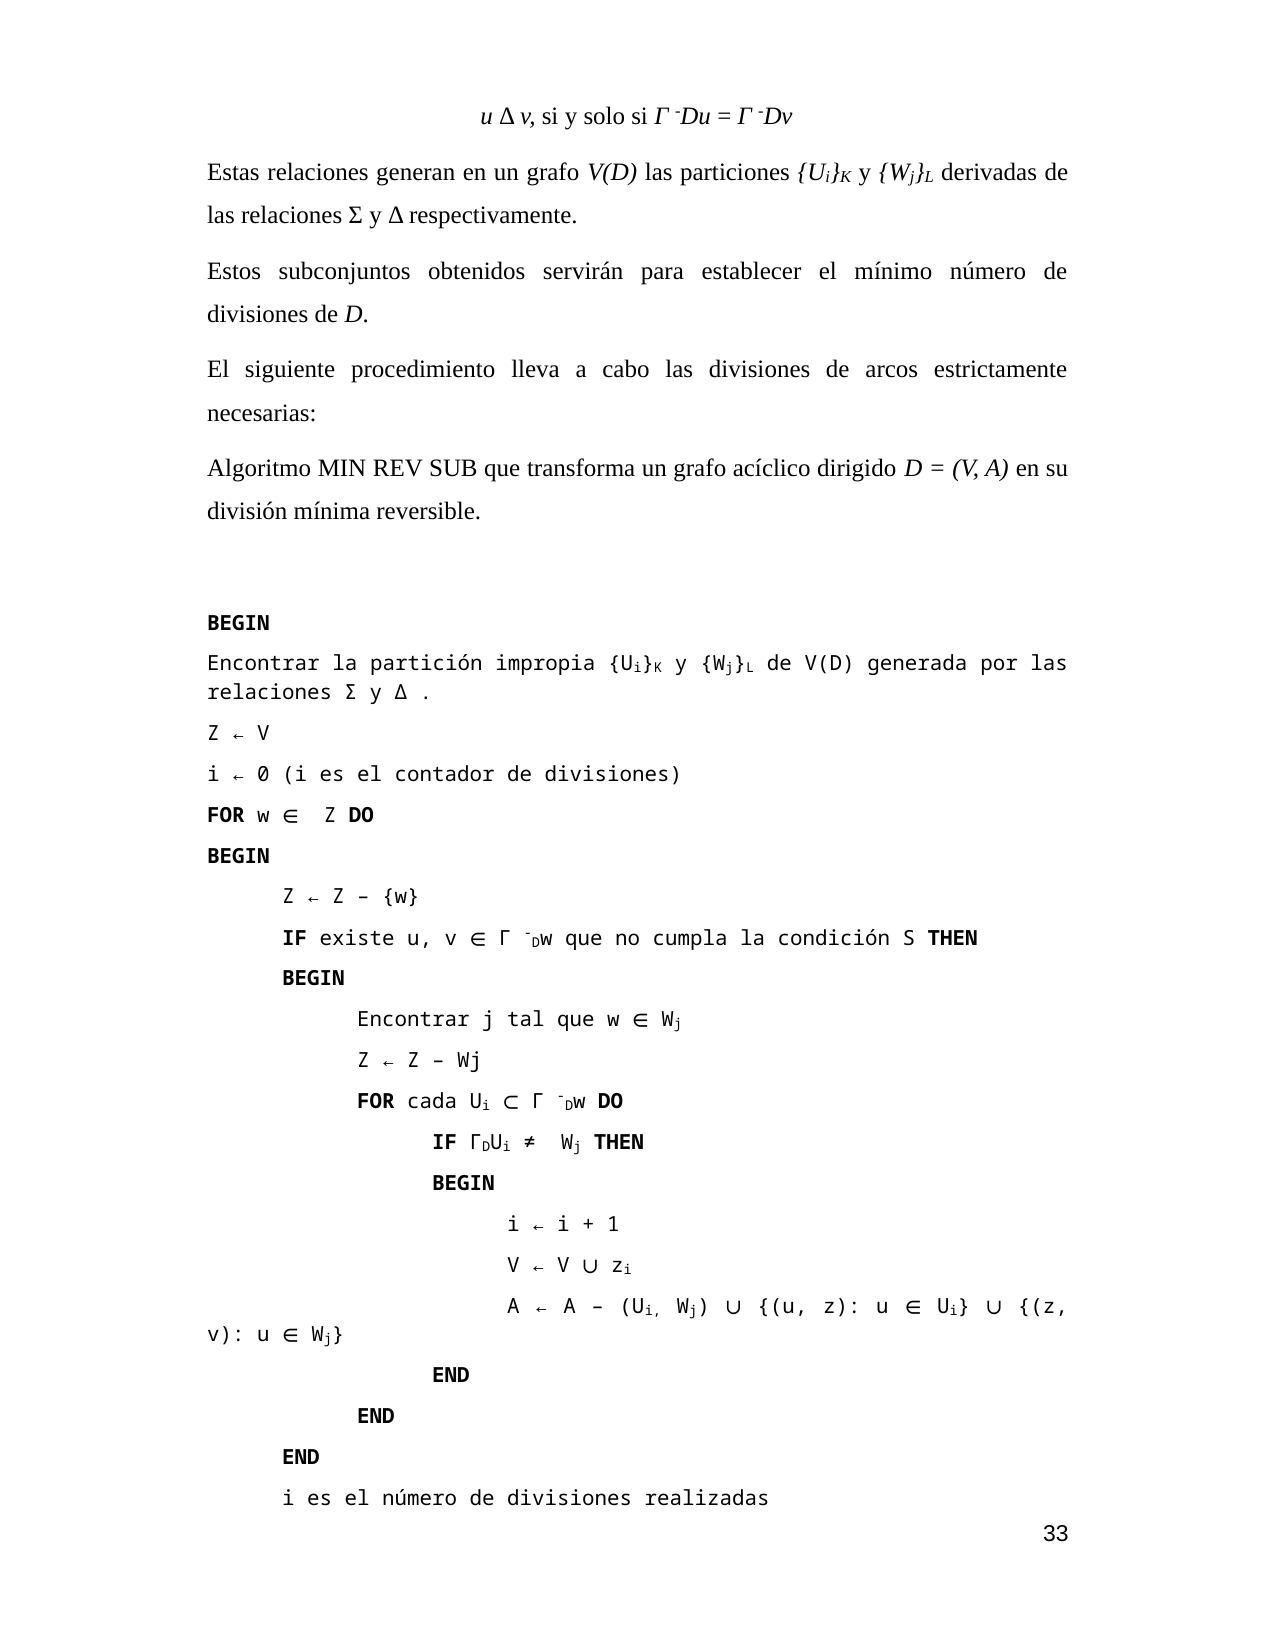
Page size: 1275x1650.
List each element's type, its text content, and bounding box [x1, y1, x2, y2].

text i es el número de divisiones realizadas [207, 1483, 1068, 1512]
text BEGIN [207, 963, 1068, 992]
text i ← 0 (i es el contador de divisiones) [207, 759, 1068, 787]
text BEGIN [207, 608, 1068, 636]
text u Δ v, si y solo si Γ -Du = Γ -Dv [207, 101, 1068, 130]
text Estas relaciones generan en un grafo V(D) las particiones {Ui}K y {Wj}L derivadas de las relaciones Σ y Δ respectivamente. [207, 157, 1068, 229]
text Encontrar j tal que w ∈ Wj [207, 1004, 1068, 1033]
text END [207, 1442, 1068, 1471]
text El siguiente procedimiento lleva a cabo las divisiones de arcos estrictamente necesarias: [207, 354, 1068, 426]
text FOR cada Ui ⊂ Γ -Dw DO [207, 1086, 1068, 1115]
text BEGIN [207, 1168, 1068, 1197]
text FOR w ∈ Z DO [207, 800, 1068, 828]
text Z ← Z – {w} [207, 882, 1068, 910]
text IF existe u, v ∈ Γ -Dw que no cumpla la condición S THEN [207, 923, 1068, 951]
text BEGIN [207, 841, 1068, 869]
text Encontrar la partición impropia {Ui}K y {Wj}L de V(D) generada por las relaciones Σ y Δ . [207, 648, 1068, 705]
text IF ΓDUi ≠ Wj THEN [207, 1127, 1068, 1156]
text V ← V ∪ zi [207, 1250, 1068, 1278]
text END [207, 1401, 1068, 1430]
text A ← A – (Ui, Wj) ∪ {(u, z): u ∈ Ui} ∪ {(z, v): u ∈ Wj} [207, 1291, 1068, 1348]
text Algoritmo MIN REV SUB que transforma un grafo acíclico dirigido D = (V, A) en su división mínima reversible. [207, 453, 1068, 525]
text Estos subconjuntos obtenidos servirán para establecer el mínimo número de divisiones de D. [207, 256, 1068, 328]
text Z ← V [207, 718, 1068, 746]
text i ← i + 1 [207, 1209, 1068, 1238]
text END [207, 1360, 1068, 1389]
text Z ← Z – Wj [207, 1045, 1068, 1074]
